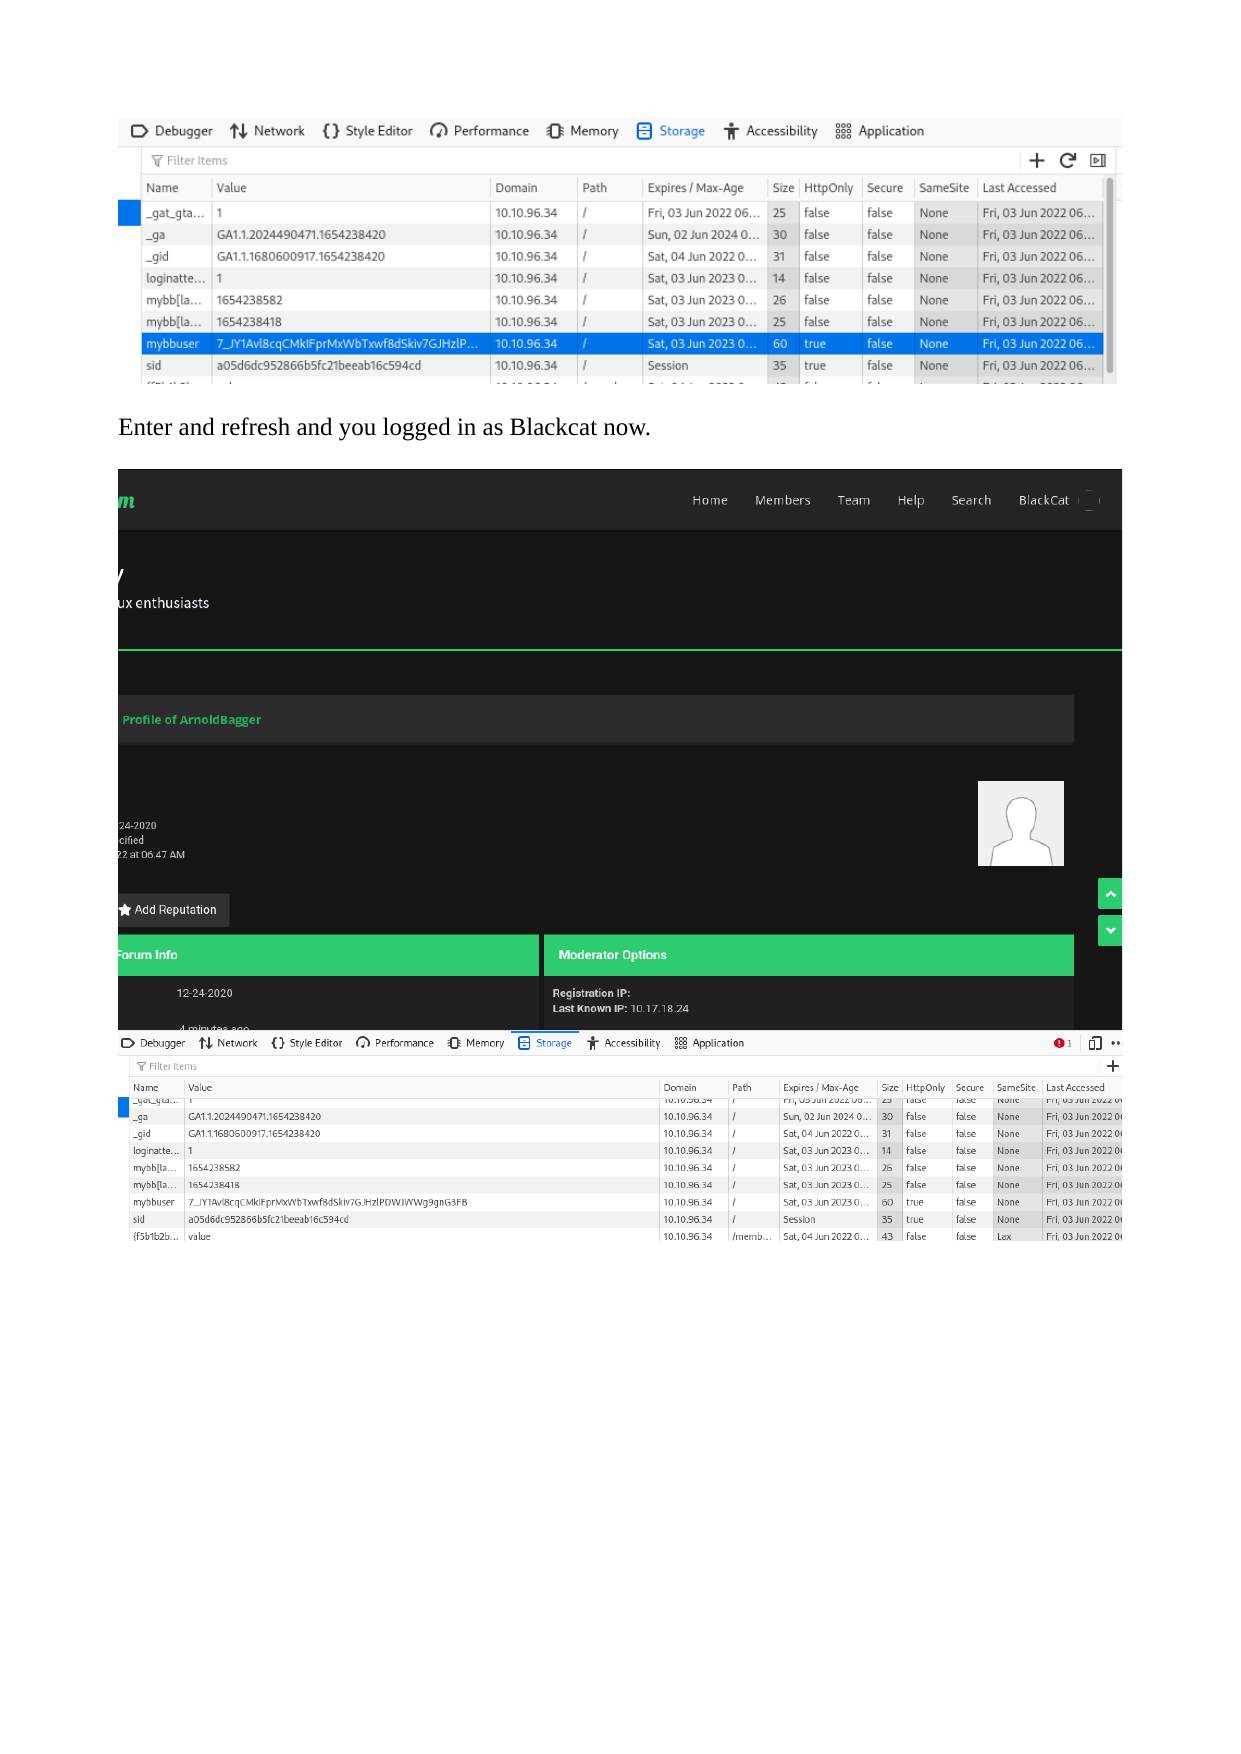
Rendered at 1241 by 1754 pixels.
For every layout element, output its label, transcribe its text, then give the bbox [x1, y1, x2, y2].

picture [118, 118, 1123, 384]
text Enter and refresh and you logged in as Blackcat now. [118, 412, 1122, 441]
picture [118, 469, 1123, 1241]
